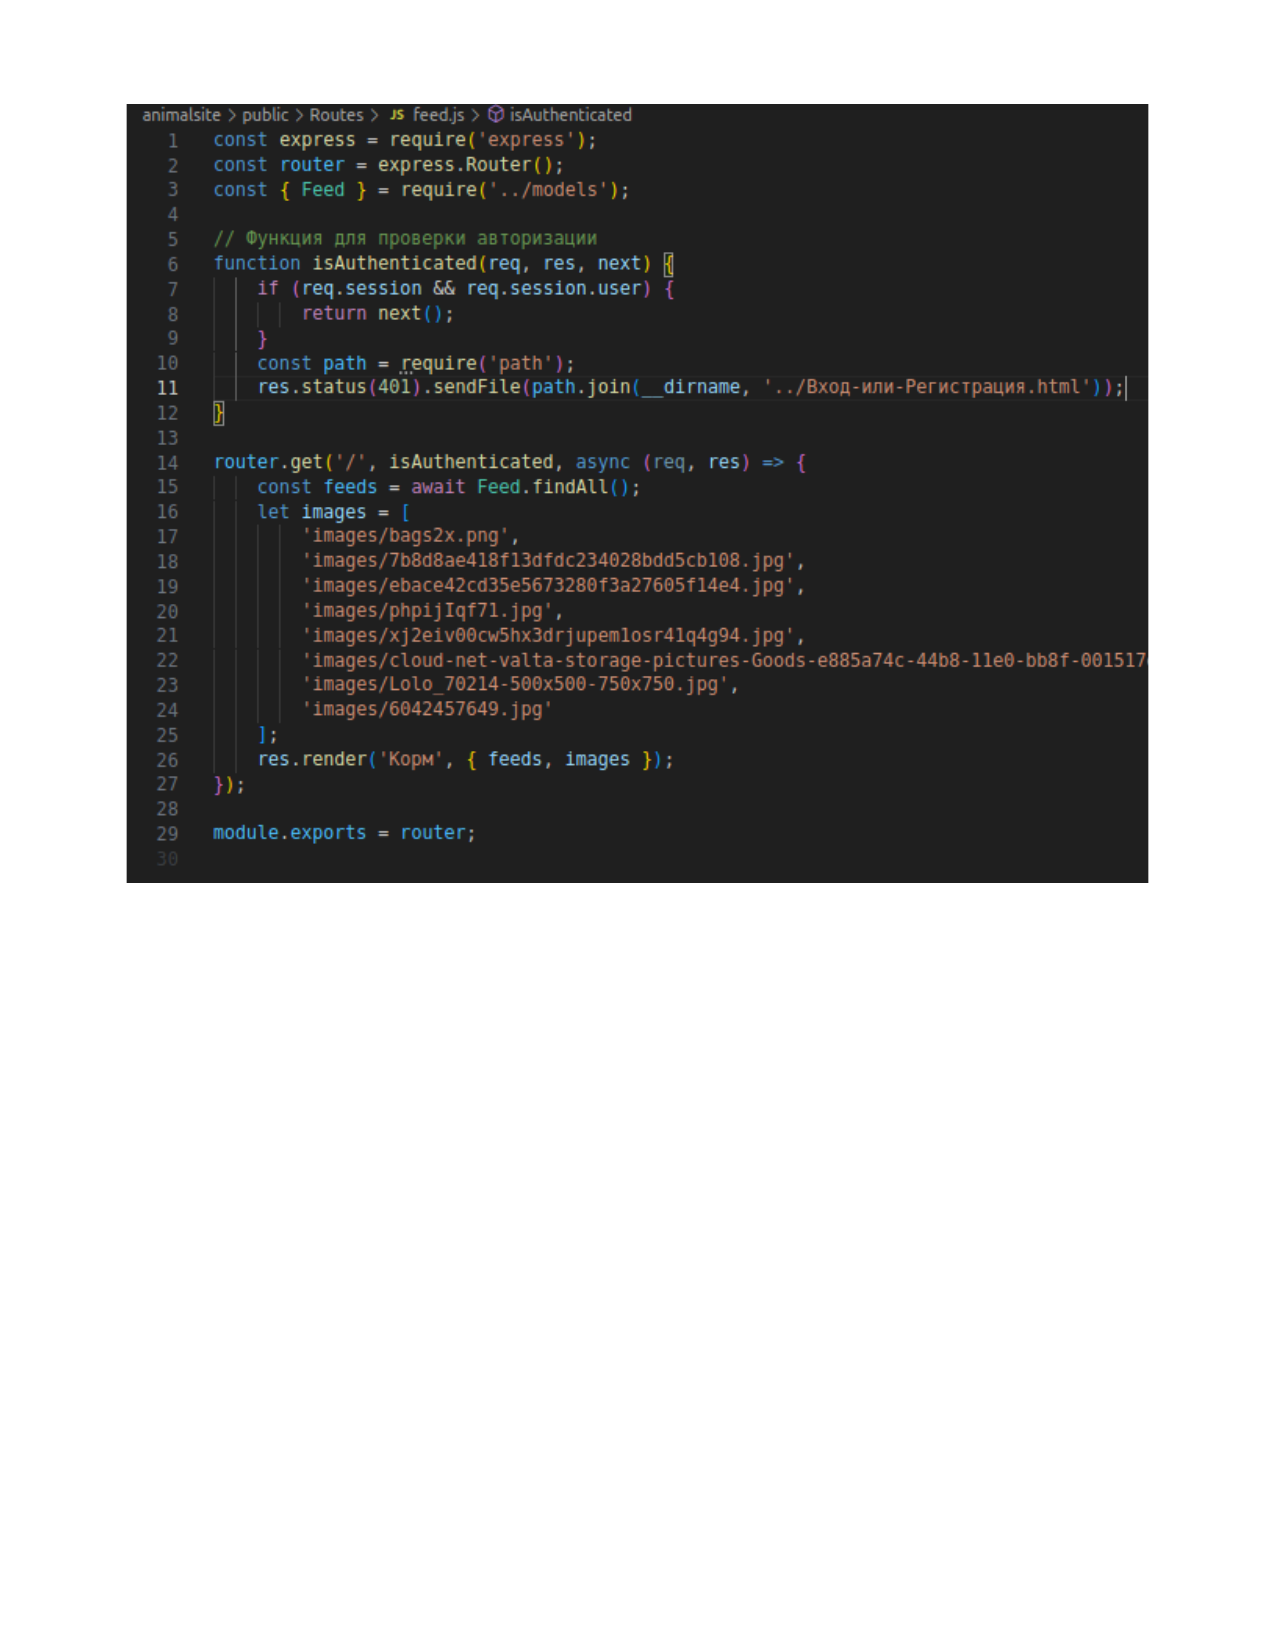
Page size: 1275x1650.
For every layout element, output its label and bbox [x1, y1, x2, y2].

picture [126, 104, 1149, 883]
